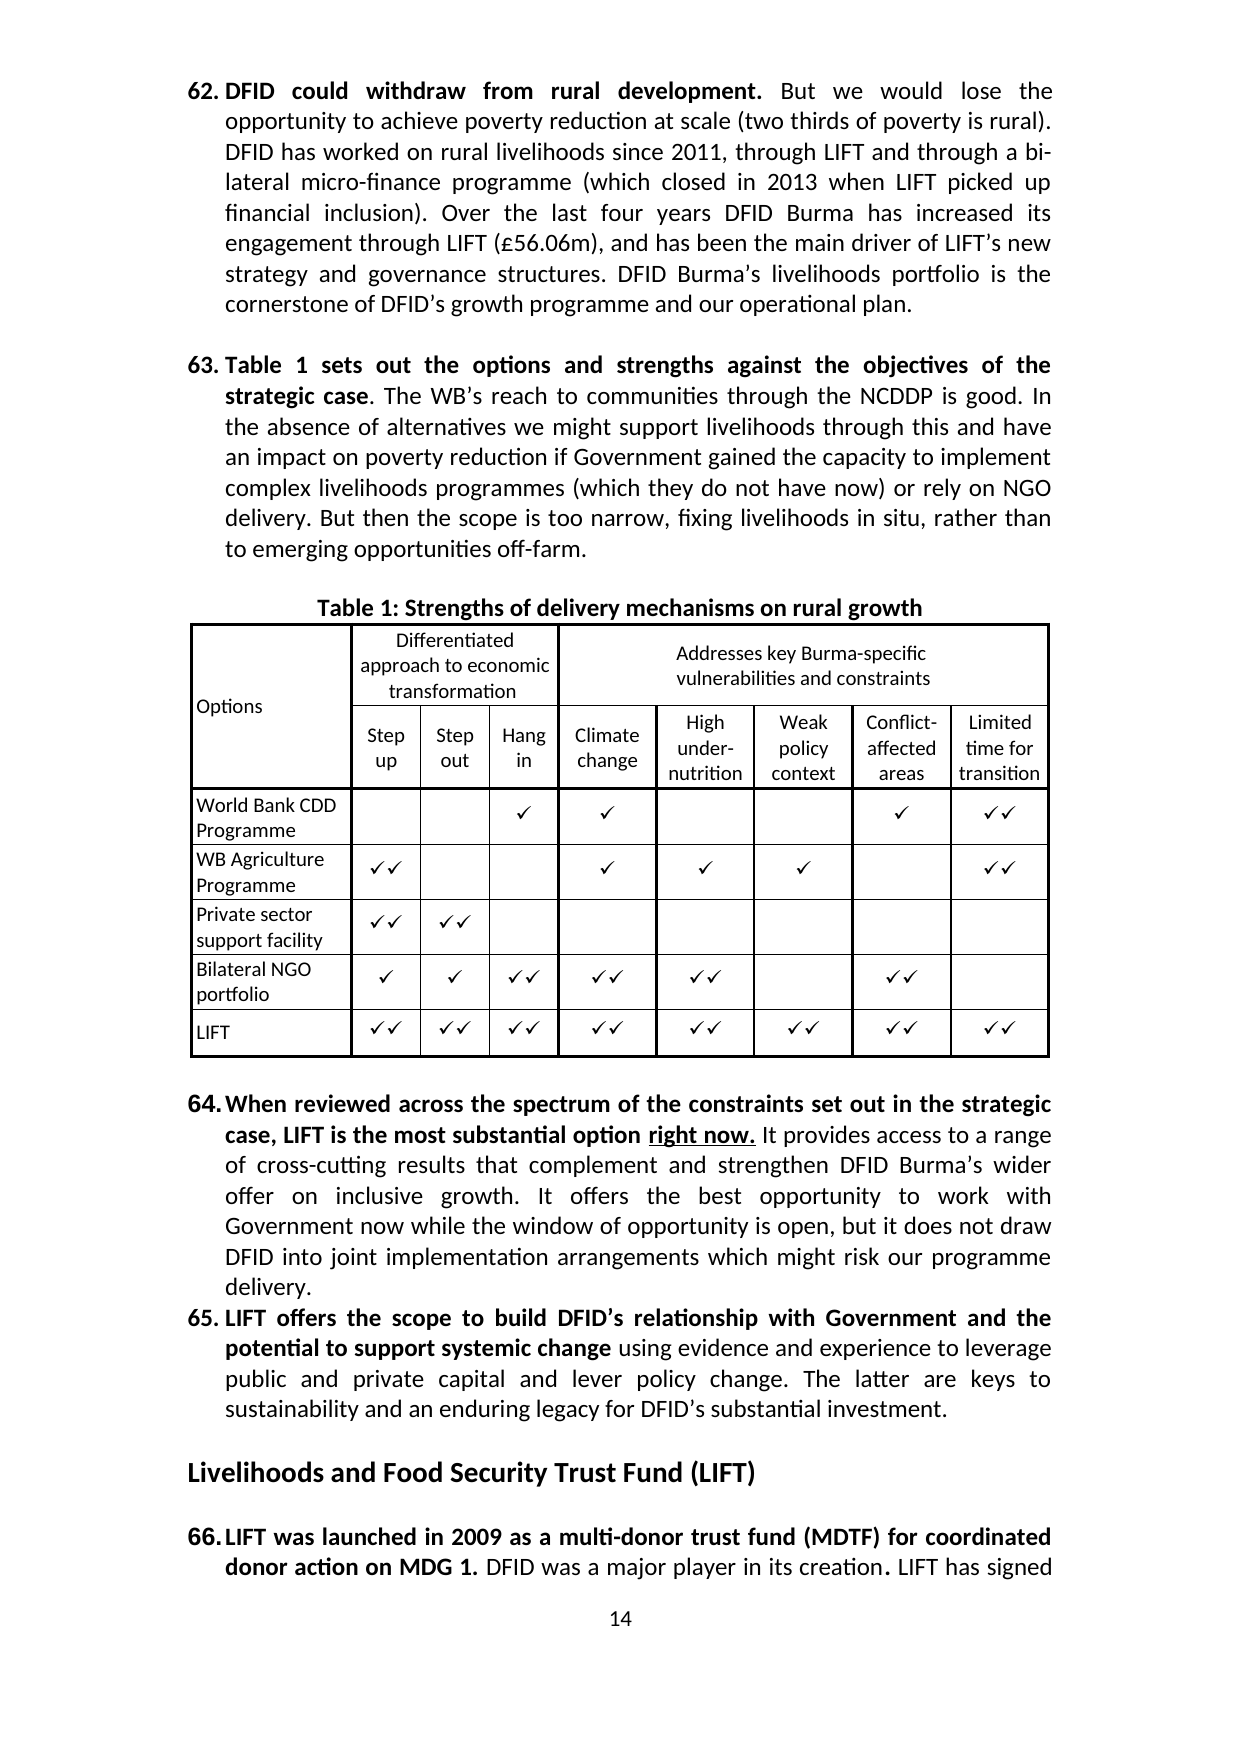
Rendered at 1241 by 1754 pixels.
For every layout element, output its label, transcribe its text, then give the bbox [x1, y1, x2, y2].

table_cell  [755, 845, 851, 899]
table_cell  [560, 955, 655, 1008]
list When reviewed across the spectrum of the constraints set out in the strategic case, LIFT is the most substantial option right now. It provides access to a range of cross-cutting results that complement and strengthen DFID Burma’s wider offer on inclusive growth. It offers the best opportunity to work with Government now while the window of opportunity is open, but it does not draw DFID into joint implementation arrangements which might risk our programme delivery. [187, 1088, 1053, 1302]
text Livelihoods and Food Security Trust Fund (LIFT) [187, 1454, 1053, 1490]
table_cell  [658, 955, 753, 1008]
table_cell [854, 845, 950, 899]
table_cell Hang in [490, 706, 557, 787]
table_cell [952, 900, 1047, 954]
table_cell  [560, 1010, 655, 1055]
list Table 1: Strengths of delivery mechanisms on rural growth [187, 592, 1053, 623]
table_cell  [490, 1010, 557, 1055]
table_cell [658, 900, 753, 954]
list DFID could withdraw from rural development. But we would lose the opportunity to achieve poverty reduction at scale (two thirds of poverty is rural). DFID has worked on rural livelihoods since 2011, through LIFT and through a bi-lateral micro-finance programme (which closed in 2013 when LIFT picked up financial inclusion). Over the last four years DFID Burma has increased its engagement through LIFT (£56.06m), and has been the main driver of LIFT’s new strategy and governance structures. DFID Burma’s livelihoods portfolio is the cornerstone of DFID’s growth programme and our operational plan. [187, 75, 1053, 319]
list LIFT offers the scope to build DFID’s relationship with Government and the potential to support systemic change using evidence and experience to leverage public and private capital and lever policy change. The latter are keys to sustainability and an enduring legacy for DFID’s substantial investment. [187, 1302, 1053, 1424]
table_cell [490, 845, 557, 899]
table_cell  [421, 955, 489, 1008]
table_cell  [854, 955, 950, 1008]
table_cell  [353, 900, 420, 954]
table_cell [854, 900, 950, 954]
table_cell High under-nutrition [658, 706, 753, 787]
table_cell Climate change [560, 706, 655, 787]
table_cell Bilateral NGO portfolio [193, 955, 350, 1008]
table_cell  [353, 845, 420, 899]
table_cell World Bank CDD Programme [193, 790, 350, 844]
table_cell [658, 790, 753, 844]
table_cell Step up [353, 706, 420, 787]
list LIFT was launched in 2009 as a multi-donor trust fund (MDTF) for coordinated donor action on MDG 1. DFID was a major player in its creation. LIFT has signed [187, 1521, 1053, 1582]
table_header Differentiated approach to economic transformation [353, 626, 557, 705]
table_cell  [560, 845, 655, 899]
table_cell [755, 790, 851, 844]
table_cell  [353, 955, 420, 1008]
table_cell  [490, 955, 557, 1008]
table_cell  [560, 790, 655, 844]
table_cell  [658, 845, 753, 899]
table_cell [755, 900, 851, 954]
table_cell WB Agriculture Programme [193, 845, 350, 899]
table_cell  [952, 790, 1047, 844]
table_cell Weak policy context [755, 706, 851, 787]
table_cell  [490, 790, 557, 844]
table_cell [490, 900, 557, 954]
table_cell  [952, 1010, 1047, 1055]
table_cell Limited time for transition [952, 706, 1047, 787]
table_cell [353, 790, 420, 844]
table_cell  [353, 1010, 420, 1055]
table_cell [421, 845, 489, 899]
table_cell [560, 900, 655, 954]
table_cell  [854, 1010, 950, 1055]
table_cell  [421, 900, 489, 954]
table_cell [755, 955, 851, 1008]
table_cell  [658, 1010, 753, 1055]
table_cell  [421, 1010, 489, 1055]
table_header Options [193, 626, 350, 787]
table_cell Private sector support facility [193, 900, 350, 954]
table_cell Step out [421, 706, 489, 787]
table_cell Conflict-affected areas [854, 706, 950, 787]
table_cell LIFT [193, 1010, 350, 1055]
table_cell  [755, 1010, 851, 1055]
table_cell  [952, 845, 1047, 899]
table_cell [952, 955, 1047, 1008]
table_cell  [854, 790, 950, 844]
table_cell [421, 790, 489, 844]
list Table 1 sets out the options and strengths against the objectives of the strategic case. The WB’s reach to communities through the NCDDP is good. In the absence of alternatives we might support livelihoods through this and have an impact on poverty reduction if Government gained the capacity to implement complex livelihoods programmes (which they do not have now) or rely on NGO delivery. But then the scope is too narrow, fixing livelihoods in situ, rather than to emerging opportunities off-farm. [187, 350, 1053, 563]
table_header Addresses key Burma-specific vulnerabilities and constraints [560, 626, 1047, 705]
